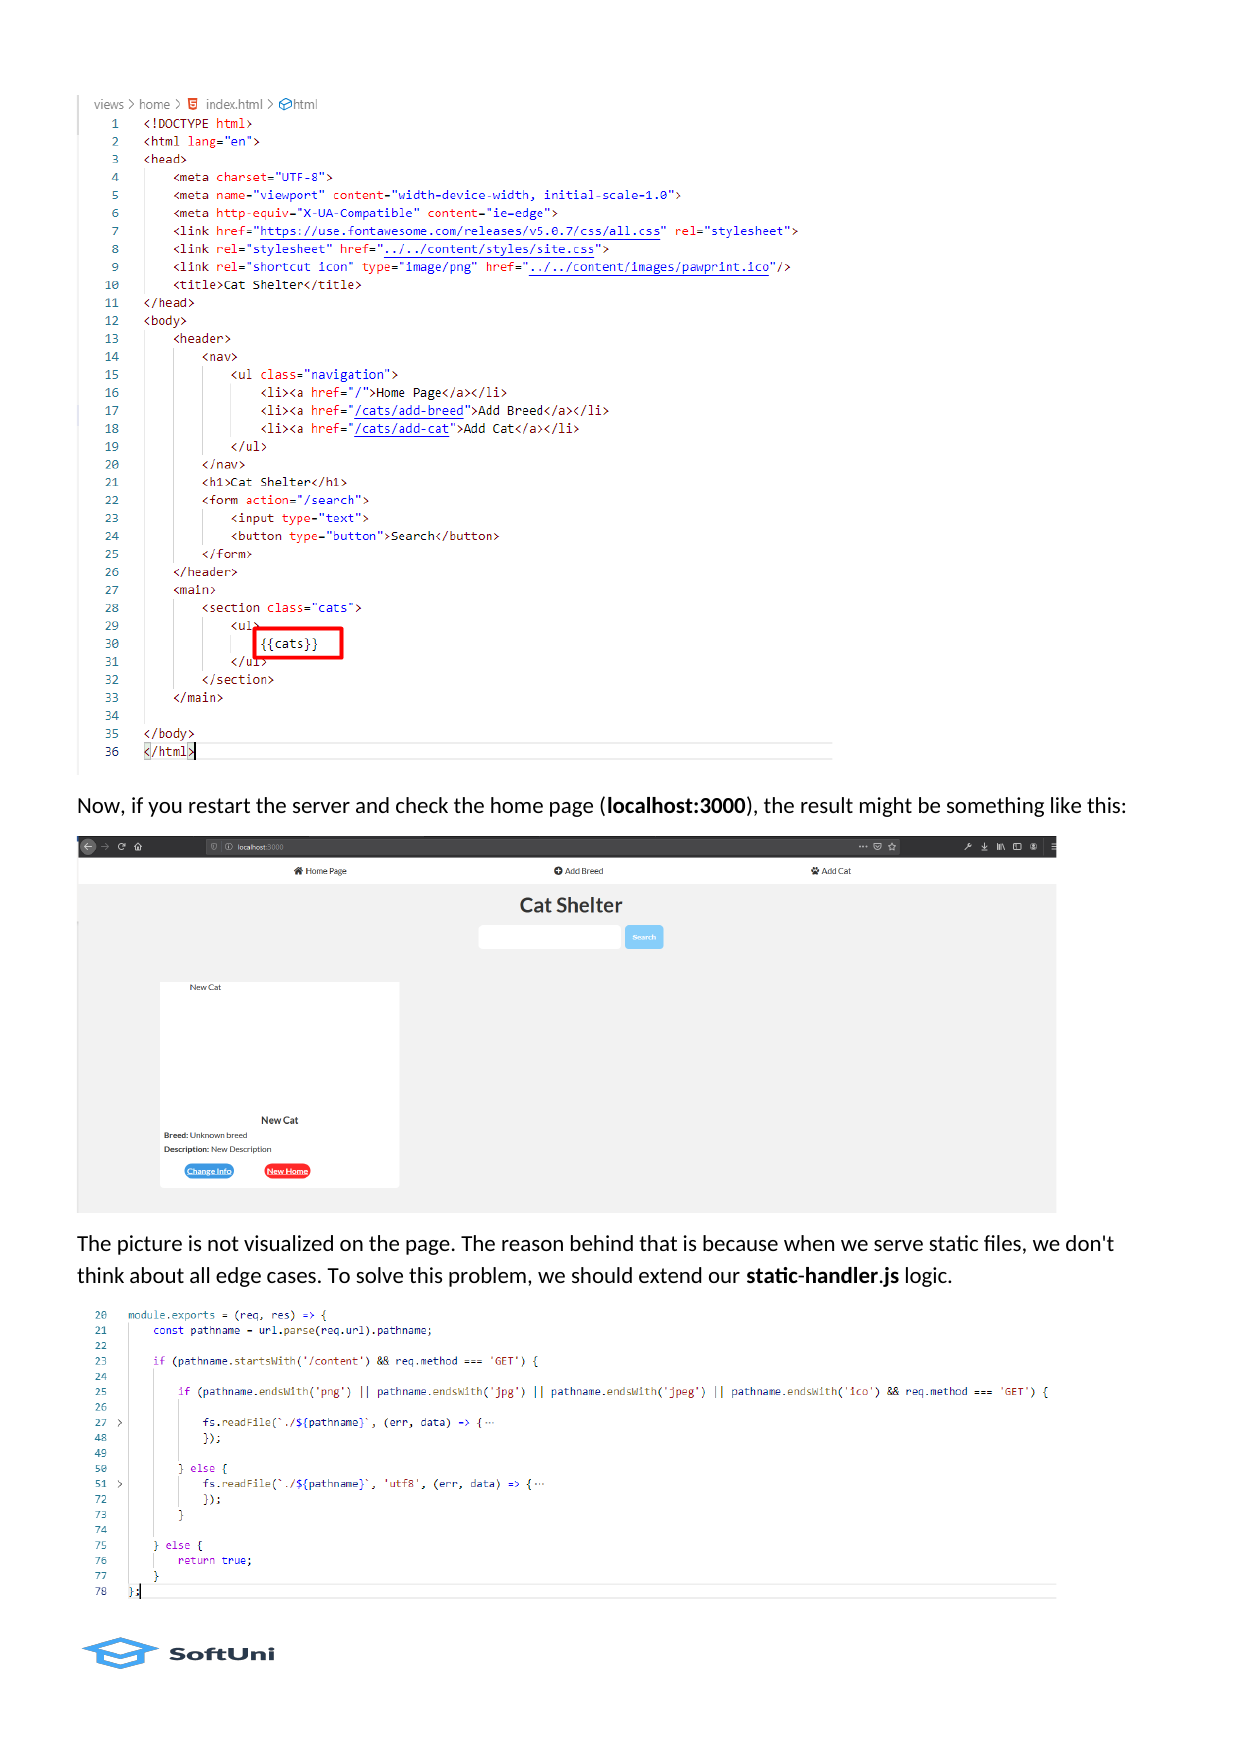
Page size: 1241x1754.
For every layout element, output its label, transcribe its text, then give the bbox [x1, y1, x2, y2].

picture [76, 836, 1057, 1213]
picture [75, 1635, 281, 1672]
text The picture is not visualized on the page. The reason behind that is because when we serve static files, we don't think about all edge cases. To solve this problem, we should extend our static-handler.js logic. [77, 1229, 1163, 1290]
text Now, if you restart the server and check the home page (localhost:3000), the result might be something like this: [77, 791, 1163, 819]
picture [76, 95, 833, 775]
picture [76, 1306, 1057, 1604]
